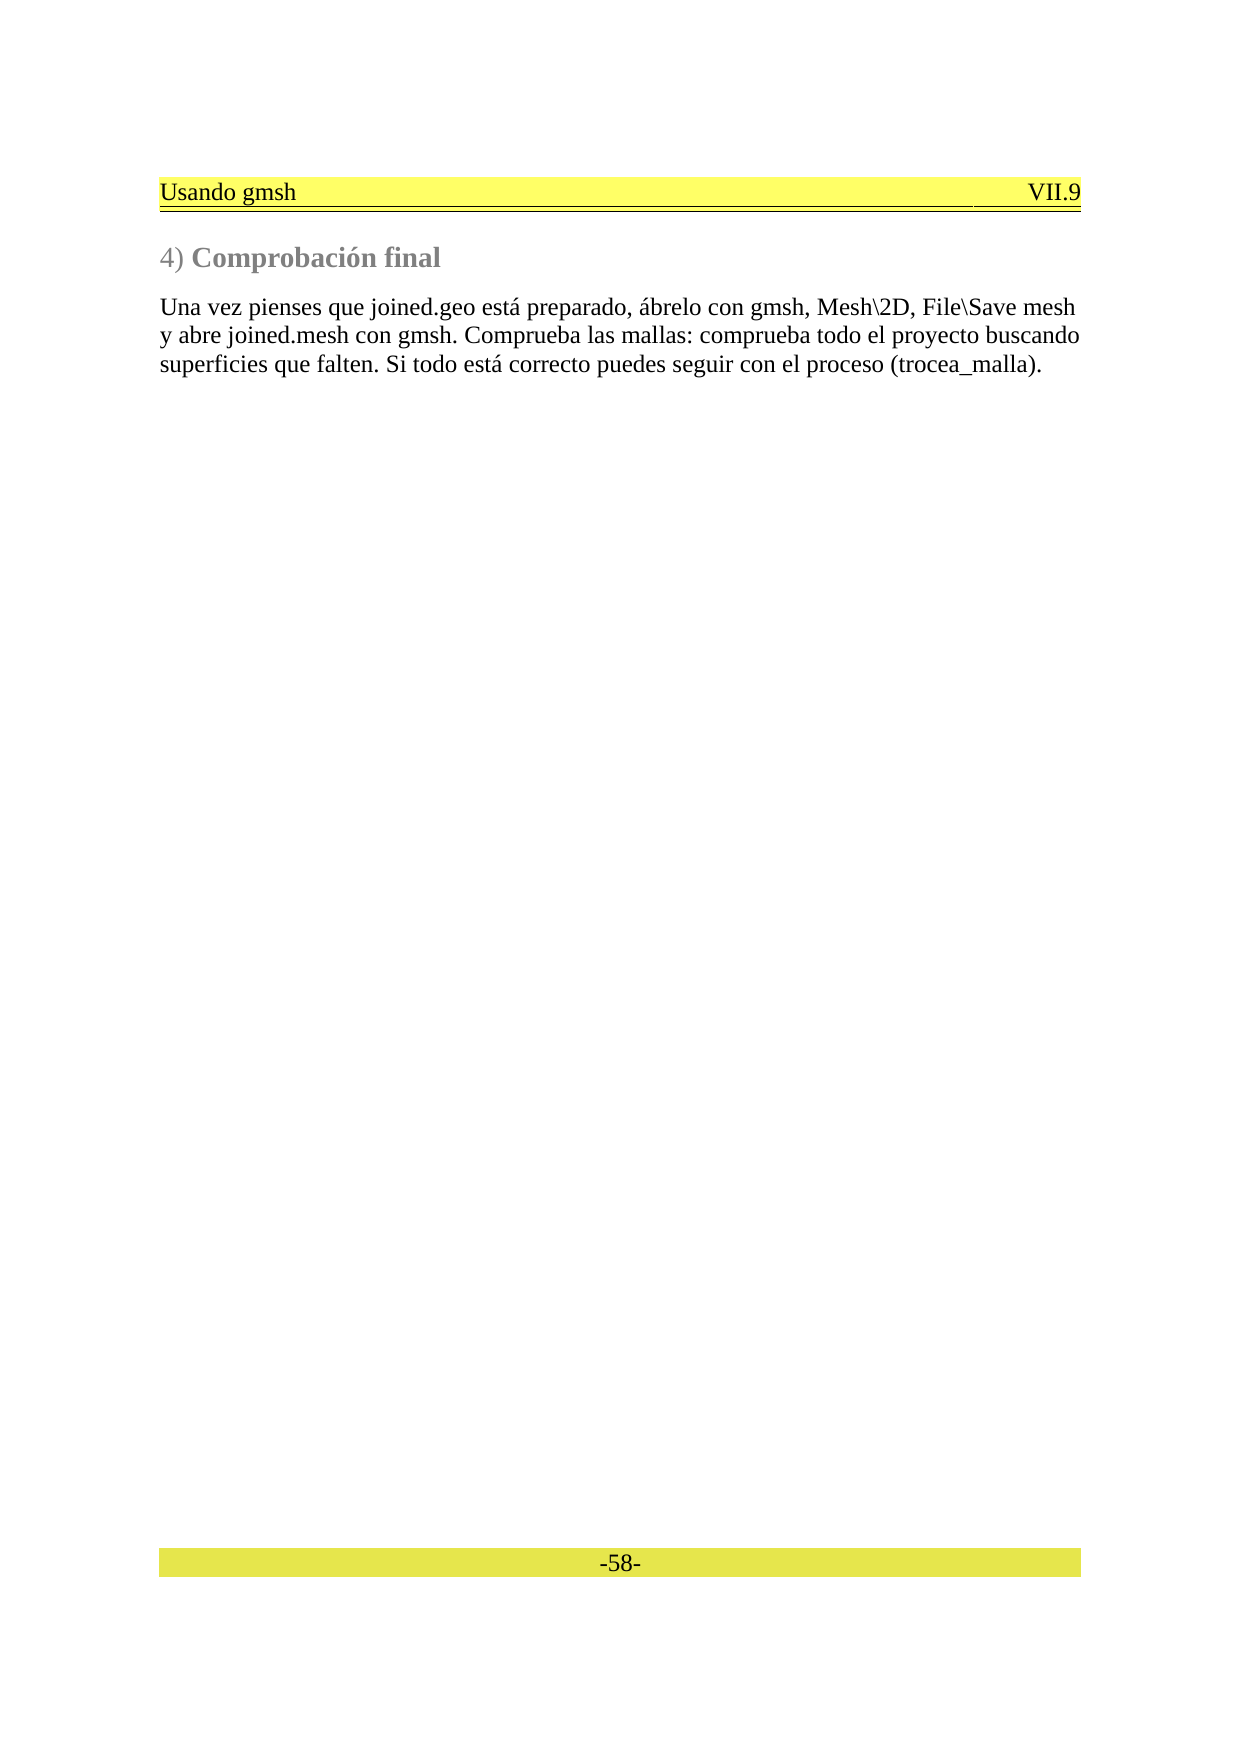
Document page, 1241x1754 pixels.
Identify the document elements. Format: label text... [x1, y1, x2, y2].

subtitle 4) Comprobación final [159, 240, 1081, 274]
text Una vez pienses que joined.geo está preparado, ábrelo con gmsh, Mesh\2D, File\Save mesh y abre joined.mesh con gmsh. Comprueba las mallas: comprueba todo el proyecto buscando superficies que falten. Si todo está correcto puedes seguir con el proceso (trocea_malla). [159, 292, 1081, 378]
